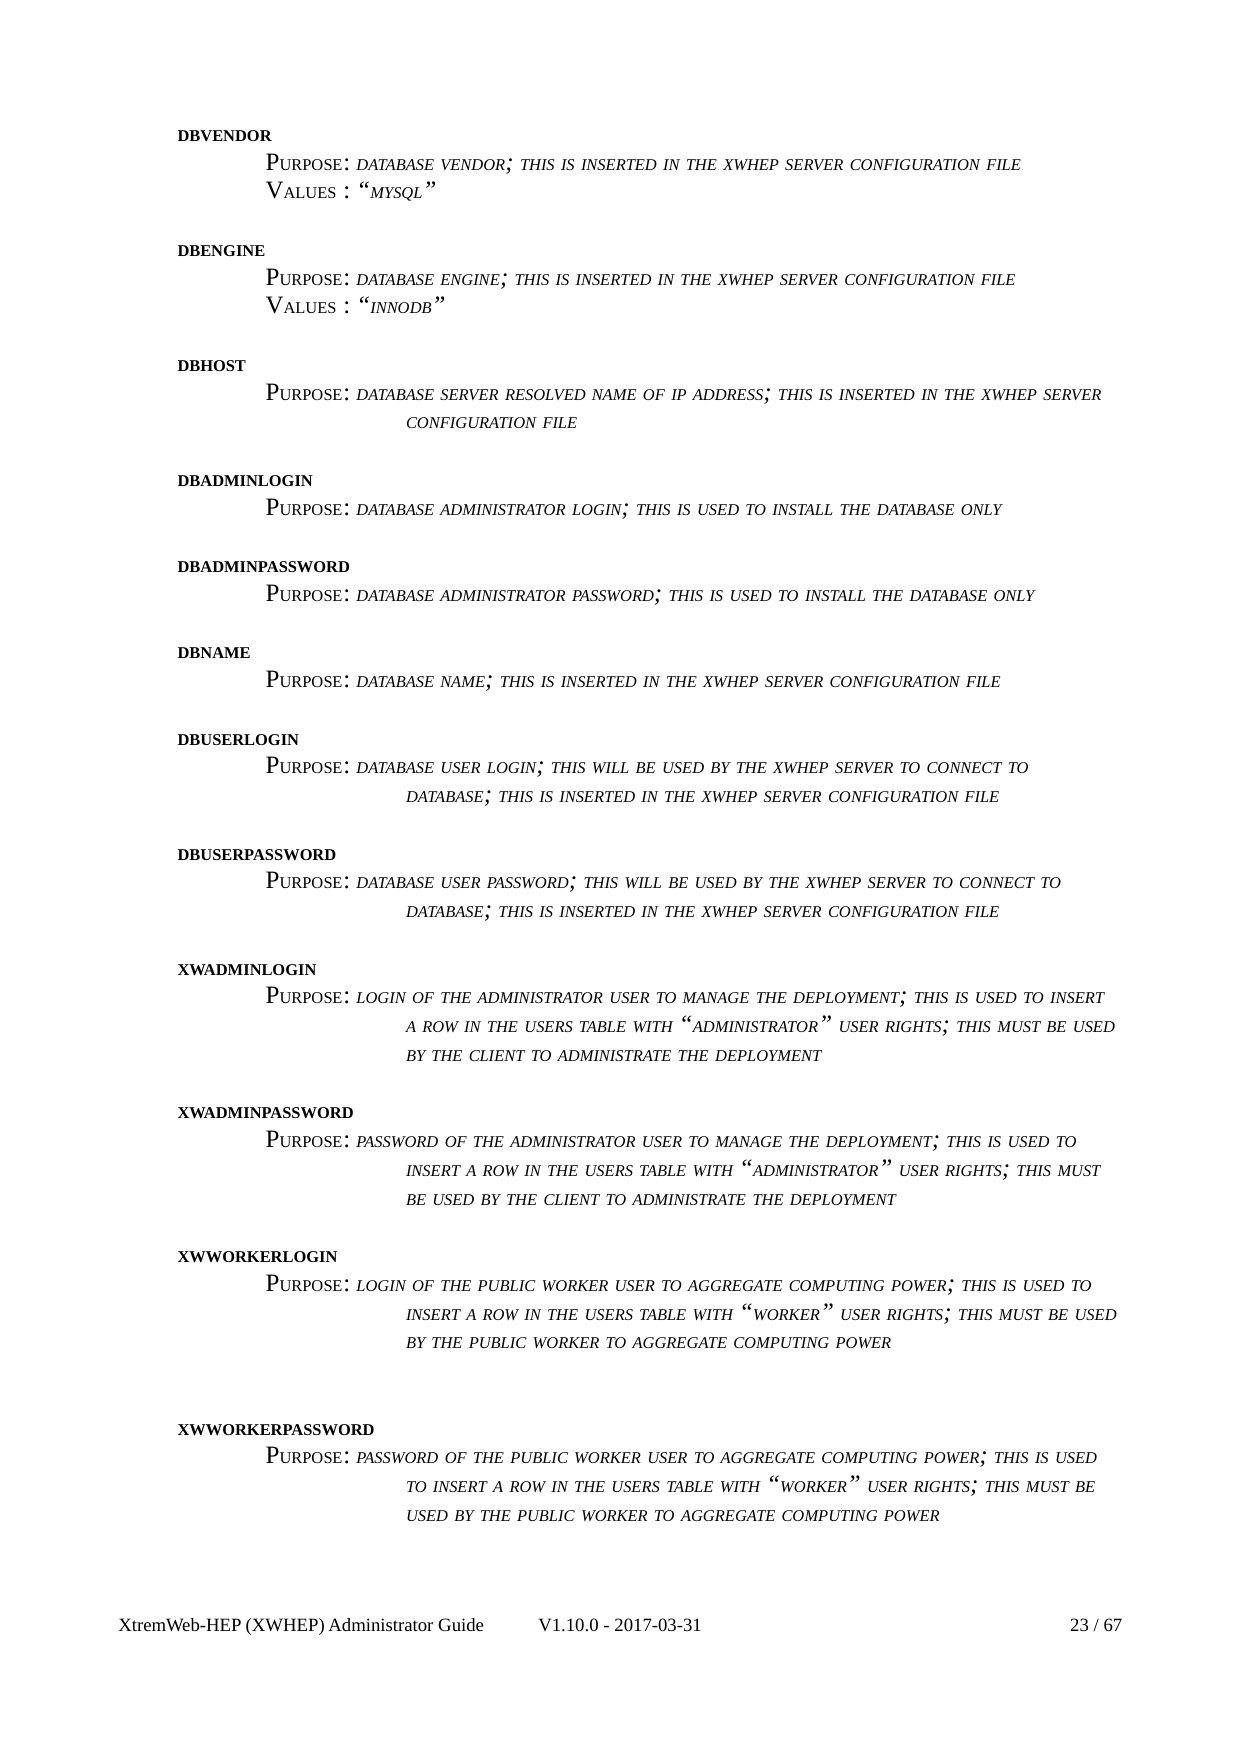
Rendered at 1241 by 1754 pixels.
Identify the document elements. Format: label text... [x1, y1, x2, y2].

text Purpose : database vendor; this is inserted in the xwhep server configuration file [265, 147, 1122, 176]
text dbengine [177, 233, 1122, 262]
text Purpose : database user login; this will be used by the xwhep server to connect to database; this is inserted in the xwhep server configuration file [265, 751, 1122, 808]
text Values : “innodb” [265, 291, 1122, 319]
text Purpose : database server resolved name of ip address; this is inserted in the xwhep server configuration file [265, 377, 1122, 434]
text dbuserpassword [177, 837, 1122, 866]
text xwadminlogin [177, 952, 1122, 981]
text xwworkerlogin [177, 1239, 1122, 1268]
text dbvendor [177, 118, 1122, 147]
text Purpose : database name; this is inserted in the xwhep server configuration file [265, 664, 1122, 693]
text Values : “mysql” [265, 176, 1122, 204]
text Purpose : password of the administrator user to manage the deployment; this is used to insert a row in the users table with “administrator” user rights; this must be used by the client to administrate the deployment [265, 1124, 1122, 1211]
text Purpose : database administrator login; this is used to install the database only [265, 492, 1122, 521]
text Purpose : database engine; this is inserted in the xwhep server configuration file [265, 262, 1122, 291]
text Purpose : login of the administrator user to manage the deployment; this is used to insert a row in the users table with “administrator” user rights; this must be used by the client to administrate the deployment [265, 981, 1122, 1067]
text dbadminpassword [177, 549, 1122, 578]
text xwworkerpassword [177, 1412, 1122, 1441]
text Purpose : password of the public worker user to aggregate computing power; this is used to insert a row in the users table with “worker” user rights; this must be used by the public worker to aggregate computing power [265, 1441, 1122, 1527]
text Purpose : login of the public worker user to aggregate computing power; this is used to insert a row in the users table with “worker” user rights; this must be used by the public worker to aggregate computing power [265, 1268, 1122, 1354]
text Purpose : database administrator password; this is used to install the database only [265, 578, 1122, 607]
text xwadminpassword [177, 1096, 1122, 1124]
text dbhost [177, 348, 1122, 377]
text dbuserlogin [177, 722, 1122, 751]
text Purpose : database user password; this will be used by the xwhep server to connect to database; this is inserted in the xwhep server configuration file [265, 866, 1122, 923]
text dbname [177, 636, 1122, 664]
text dbadminlogin [177, 463, 1122, 492]
